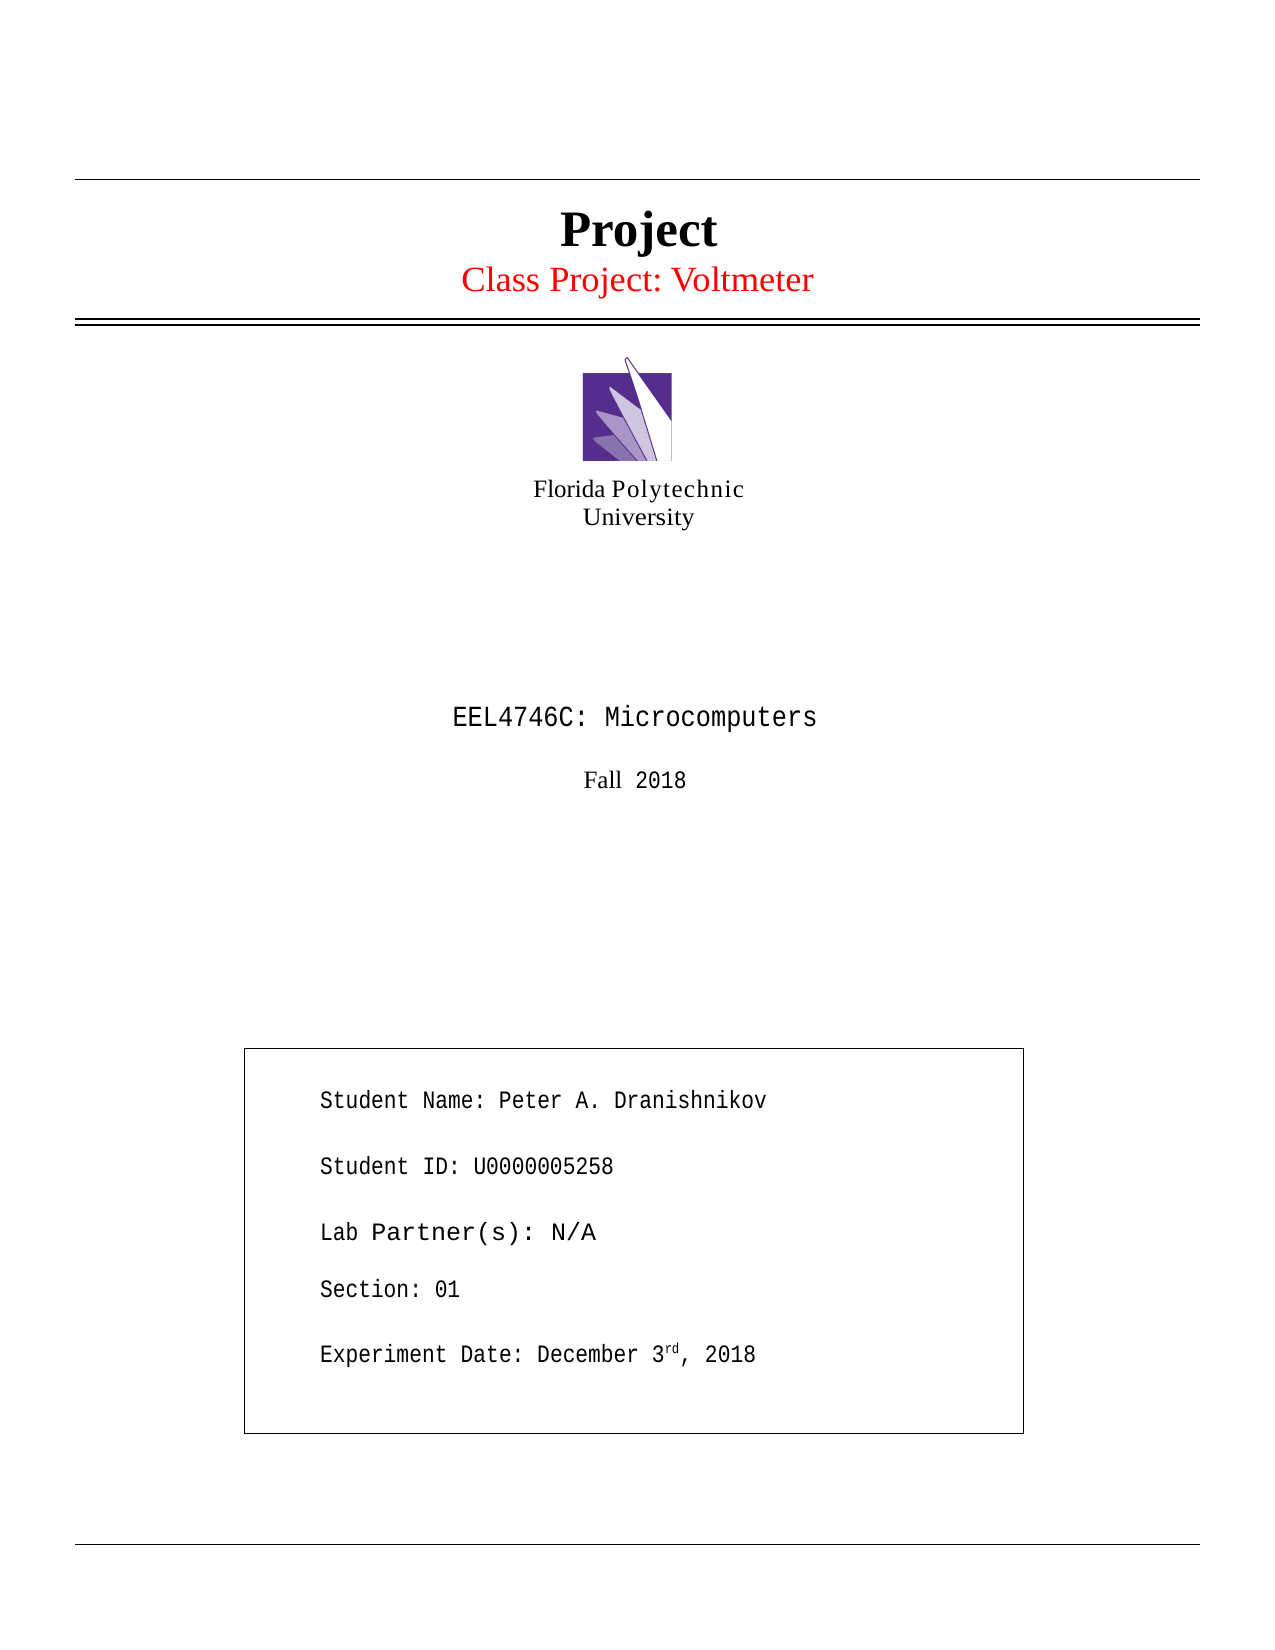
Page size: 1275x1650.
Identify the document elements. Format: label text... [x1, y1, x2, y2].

text Fall 2018 [559, 765, 710, 796]
text EEL4746C: Microcomputers [399, 702, 871, 735]
text Class Project: Voltmeter [179, 259, 1096, 299]
text Lab Partner(s): N/A [320, 1219, 1096, 1247]
text Experiment Date: December 3rd, 2018 [217, 1342, 1030, 1370]
text Student ID: U0000005258 [320, 1153, 814, 1182]
text Section: 01 [217, 1276, 739, 1304]
text Project [477, 201, 800, 257]
picture [577, 356, 684, 462]
text Student Name: Peter A. Dranishnikov [320, 1088, 814, 1116]
text Florida Polytechnic University [482, 474, 795, 531]
